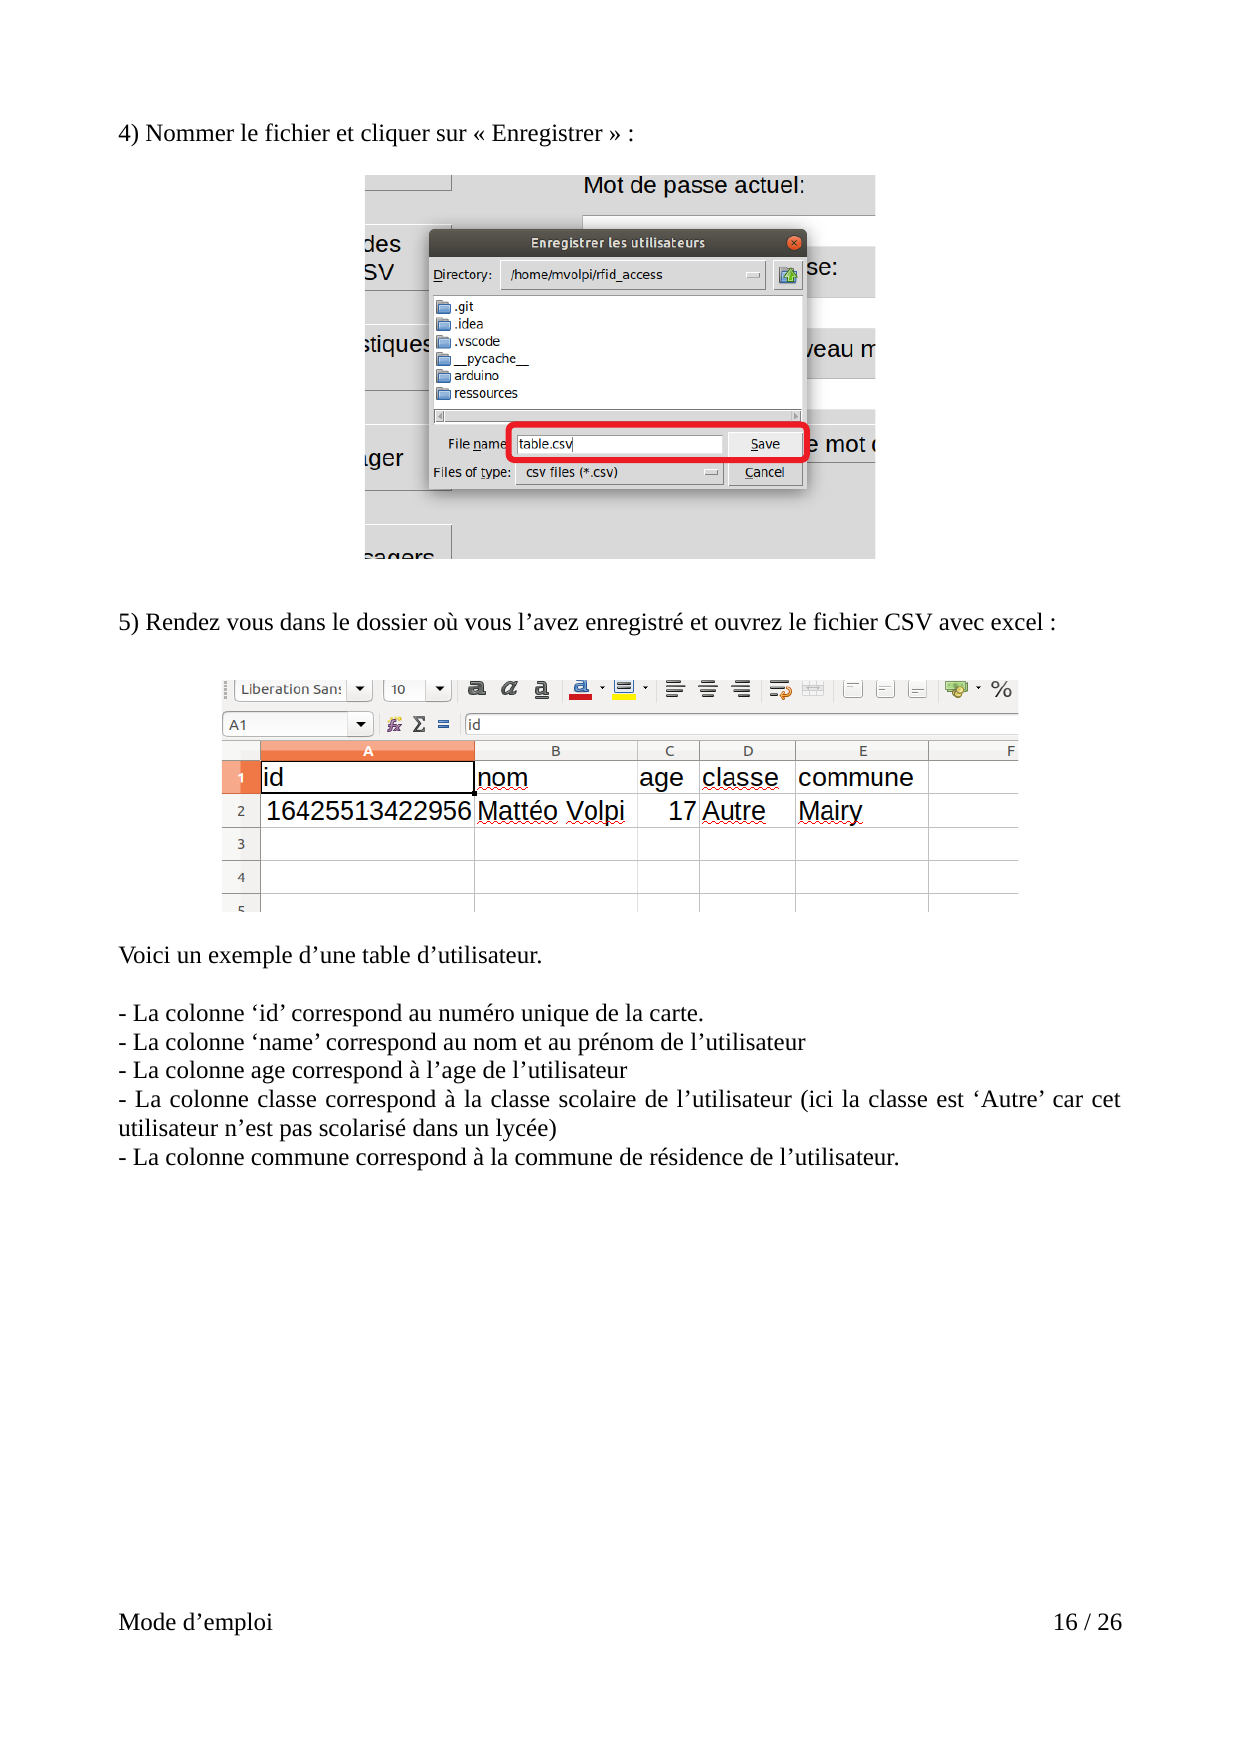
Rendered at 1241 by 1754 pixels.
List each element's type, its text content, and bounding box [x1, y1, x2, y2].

text - La colonne ‘name’ correspond au nom et au prénom de l’utilisateur [118, 1027, 1122, 1055]
picture [512, 428, 777, 457]
text 5) Rendez vous dans le dossier où vous l’avez enregistré et ouvrez le fichier CSV avec excel : [118, 607, 1122, 636]
text - La colonne commune correspond à la commune de résidence de l’utilisateur. [118, 1142, 1122, 1170]
text Voici un exemple d’une table d’utilisateur. [118, 940, 1122, 969]
picture [467, 175, 777, 559]
text - La colonne ‘id’ correspond au numéro unique de la carte. [118, 998, 1122, 1027]
text - La colonne classe correspond à la classe scolaire de l’utilisateur (ici la classe est ‘Autre’ car cet utilisateur n’est pas scolarisé dans un lycée) [118, 1084, 1122, 1142]
picture [221, 680, 313, 779]
text - La colonne age correspond à l’age de l’utilisateur [118, 1055, 1122, 1084]
text 4) Nommer le fichier et cliquer sur « Enregistrer » : [118, 118, 1122, 147]
